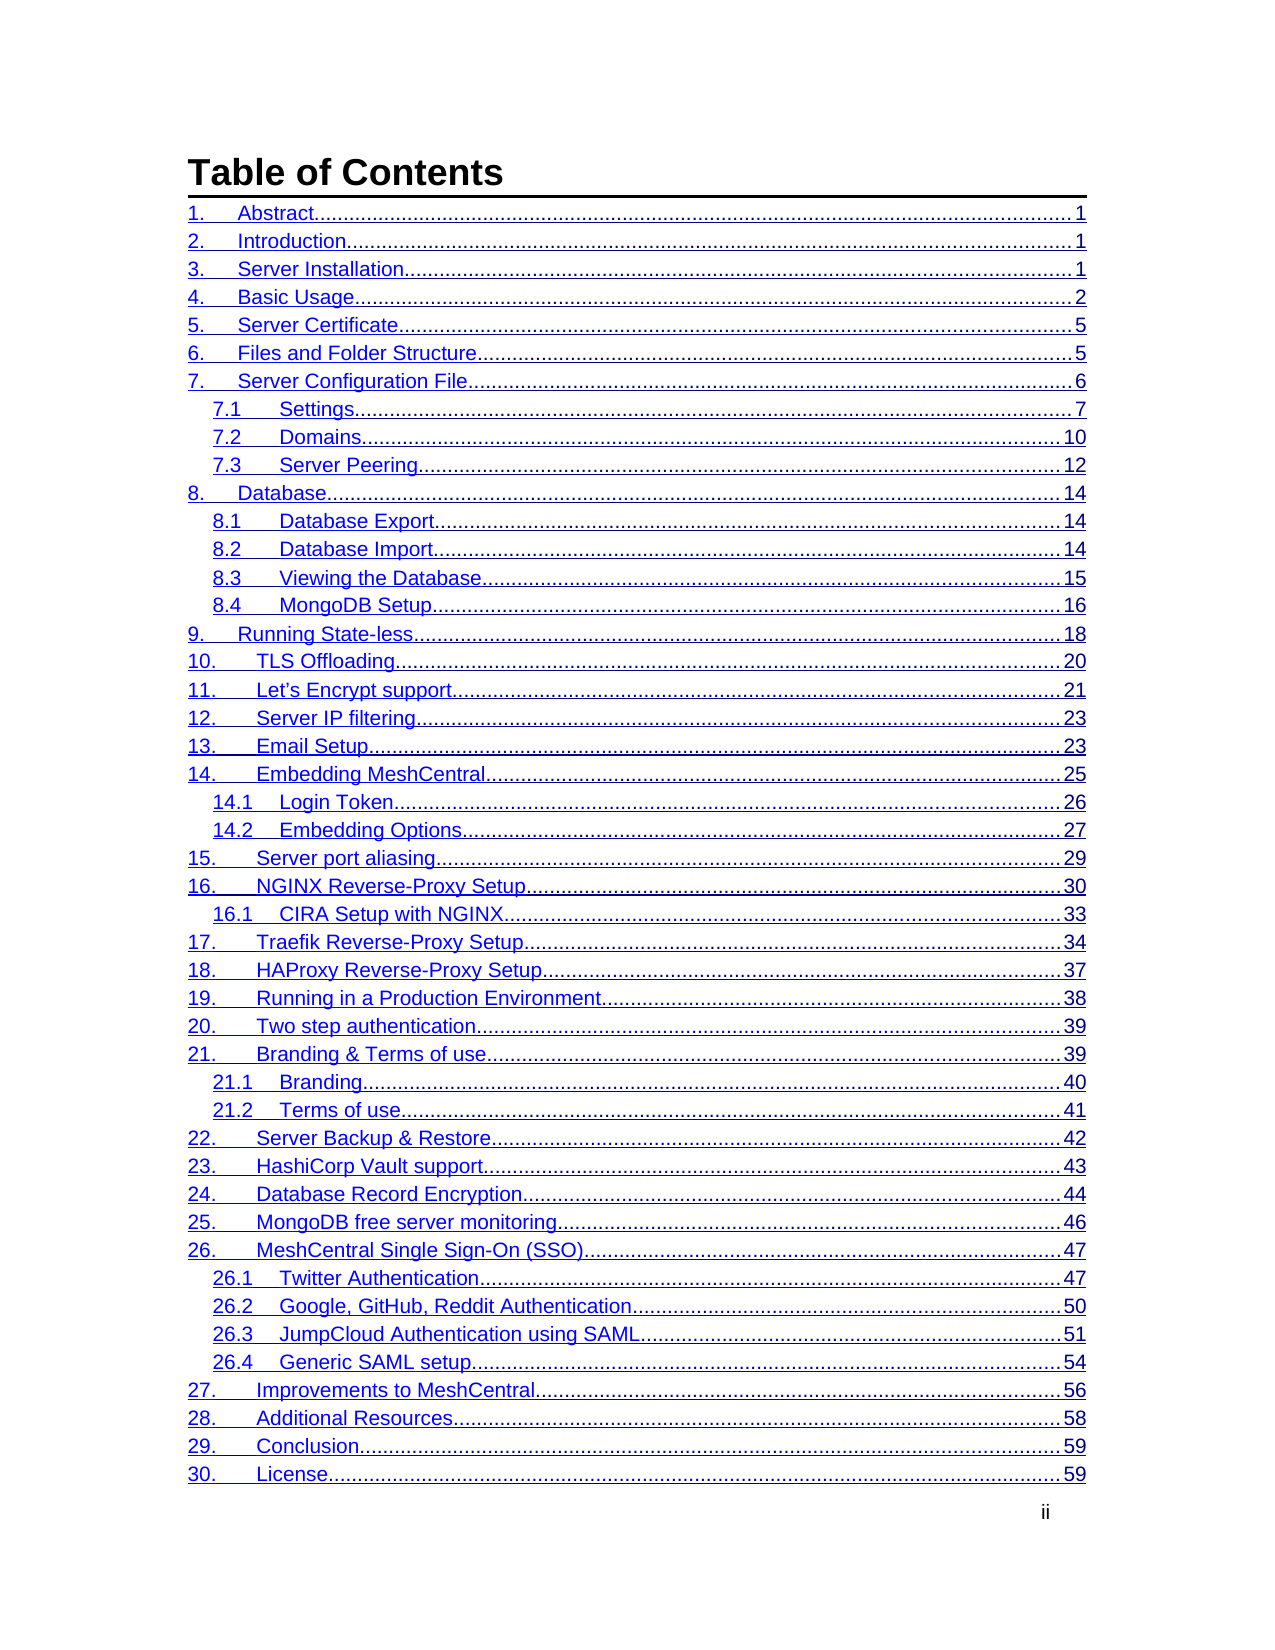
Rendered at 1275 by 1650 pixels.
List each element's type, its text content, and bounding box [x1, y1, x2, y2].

text 5. Server Certificate 5 [187, 310, 1087, 334]
text 8.1 Database Export 14 [212, 507, 1087, 534]
text 26.3 JumpCloud Authentication using SAML 51 [212, 1319, 1087, 1347]
text 2. Introduction 1 [187, 226, 1087, 250]
text 7.2 Domains 10 [212, 422, 1087, 451]
text 28. Additional Resources 58 [187, 1403, 1087, 1431]
text 11. Let’s Encrypt support 21 [187, 675, 1087, 703]
text 17. Traefik Reverse-Proxy Setup 34 [187, 927, 1087, 955]
text 10. TLS Offloading 20 [187, 647, 1087, 675]
text 4. Basic Usage 2 [187, 282, 1087, 306]
text 26.4 Generic SAML setup 54 [212, 1347, 1087, 1375]
text 21. Branding & Terms of use 39 [187, 1039, 1087, 1067]
text 21.2 Terms of use 41 [212, 1095, 1087, 1123]
text 26. MeshCentral Single Sign-On (SSO) 47 [187, 1235, 1087, 1263]
text 7.1 Settings 7 [212, 394, 1087, 418]
text 22. Server Backup & Restore 42 [187, 1123, 1087, 1151]
text 3. Server Installation 1 [187, 254, 1087, 278]
text 26.1 Twitter Authentication 47 [212, 1263, 1087, 1291]
text 30. License 59 [187, 1459, 1087, 1487]
text 26.2 Google, GitHub, Reddit Authentication 50 [212, 1291, 1087, 1319]
text 20. Two step authentication 39 [187, 1011, 1087, 1039]
text 23. HashiCorp Vault support 43 [187, 1151, 1087, 1179]
text 8. Database 14 [187, 478, 1087, 507]
text 15. Server port aliasing 29 [187, 843, 1087, 871]
text 6. Files and Folder Structure 5 [187, 338, 1087, 362]
text 8.3 Viewing the Database 15 [212, 563, 1087, 591]
text 19. Running in a Production Environment 38 [187, 983, 1087, 1011]
text 18. HAProxy Reverse-Proxy Setup 37 [187, 955, 1087, 983]
text 7.3 Server Peering 12 [212, 451, 1087, 478]
text 16.1 CIRA Setup with NGINX 33 [212, 899, 1087, 927]
text 21.1 Branding 40 [212, 1067, 1087, 1095]
text 24. Database Record Encryption 44 [187, 1179, 1087, 1207]
text 8.4 MongoDB Setup 16 [212, 591, 1087, 619]
text 29. Conclusion 59 [187, 1431, 1087, 1459]
text 16. NGINX Reverse-Proxy Setup 30 [187, 871, 1087, 899]
text 14. Embedding MeshCentral 25 [187, 759, 1087, 787]
text 8.2 Database Import 14 [212, 534, 1087, 563]
text 13. Email Setup 23 [187, 731, 1087, 759]
text 7. Server Configuration File 6 [187, 366, 1087, 390]
text 27. Improvements to MeshCentral 56 [187, 1375, 1087, 1403]
text 14.1 Login Token 26 [212, 787, 1087, 815]
text 9. Running State-less 18 [187, 619, 1087, 647]
text 12. Server IP filtering 23 [187, 703, 1087, 731]
text 14.2 Embedding Options 27 [212, 815, 1087, 843]
text 25. MongoDB free server monitoring 46 [187, 1207, 1087, 1235]
text 1. Abstract 1 [187, 198, 1087, 222]
text Table of Contents [187, 150, 1087, 198]
